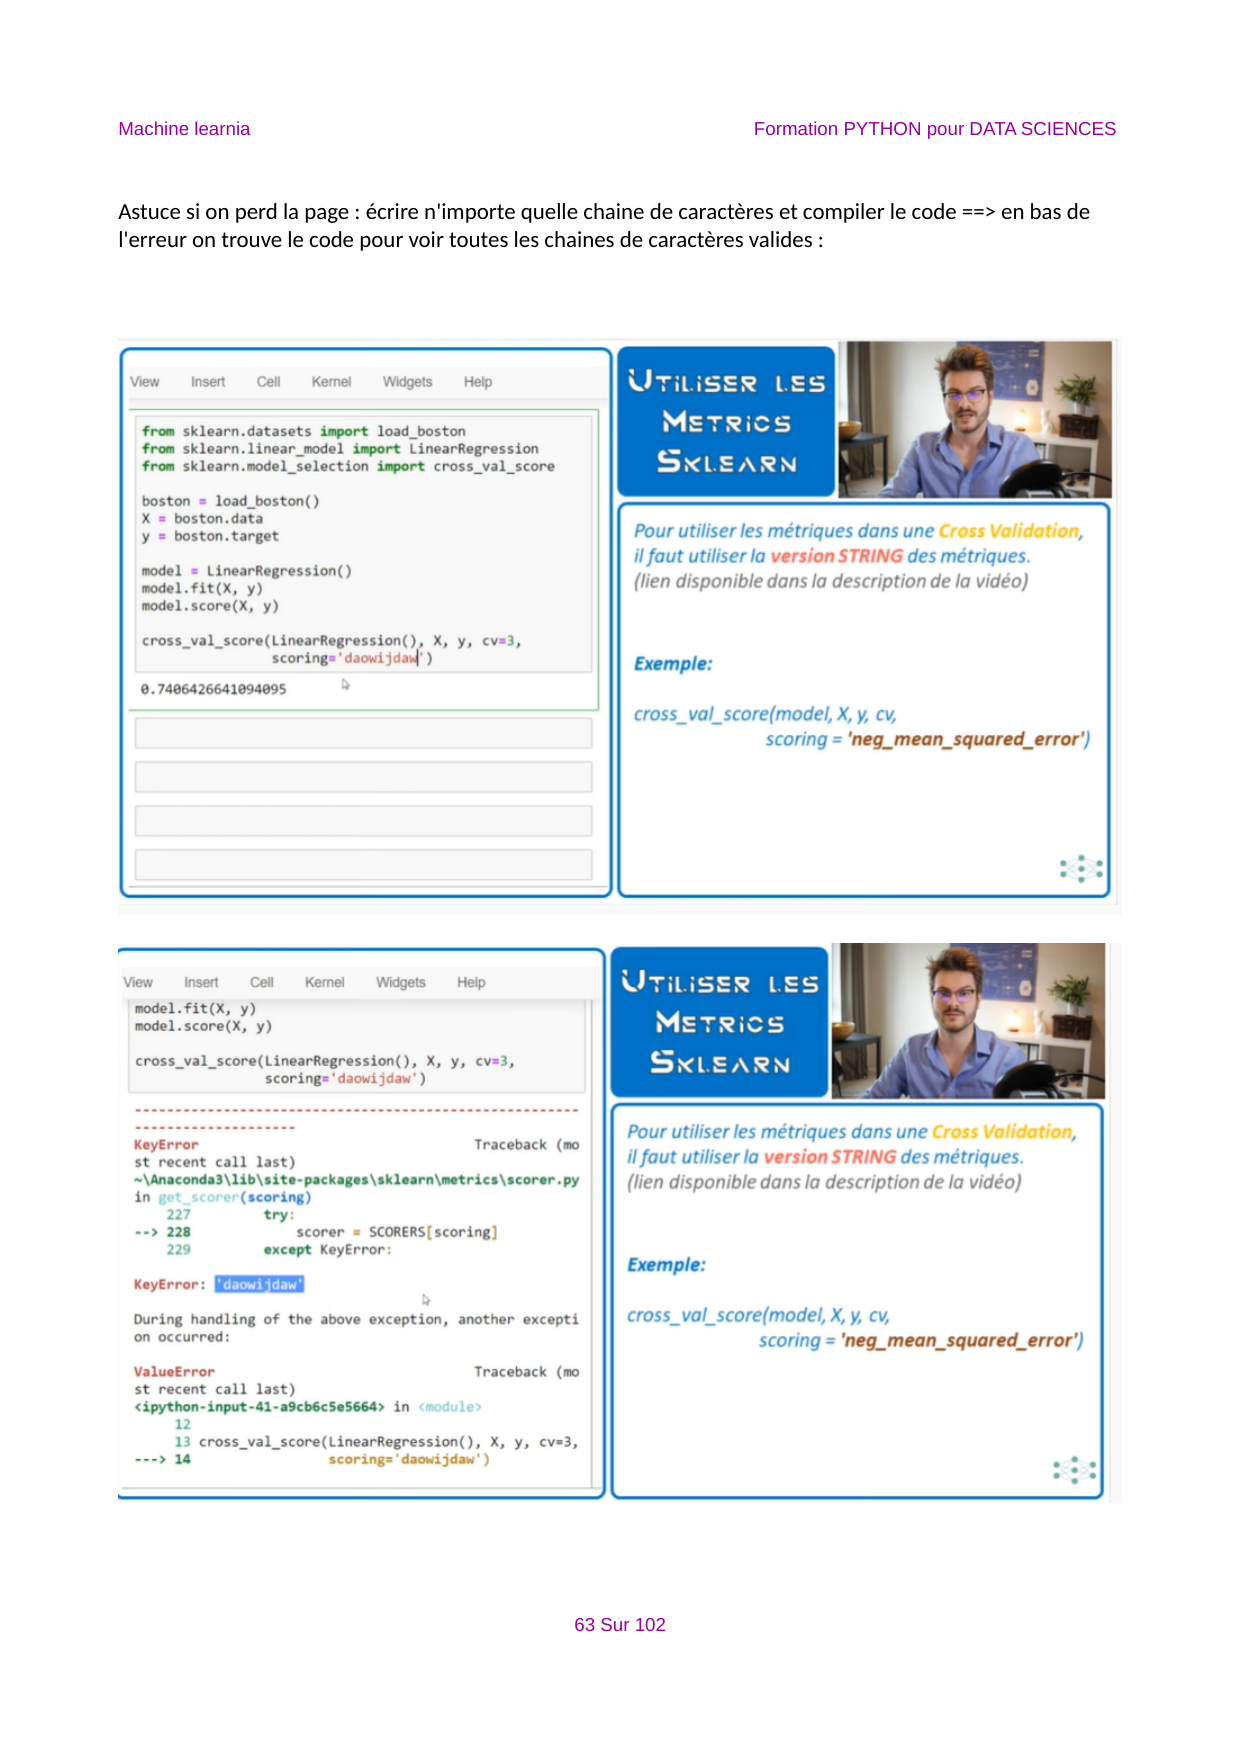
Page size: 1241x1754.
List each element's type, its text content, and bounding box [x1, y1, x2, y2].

picture [118, 337, 1122, 915]
picture [118, 943, 1122, 1503]
text Astuce si on perd la page : écrire n'importe quelle chaine de caractères et compiler le code ==> en bas de l'erreur on trouve le code pour voir toutes les chaines de caractères valides : [118, 197, 1122, 253]
